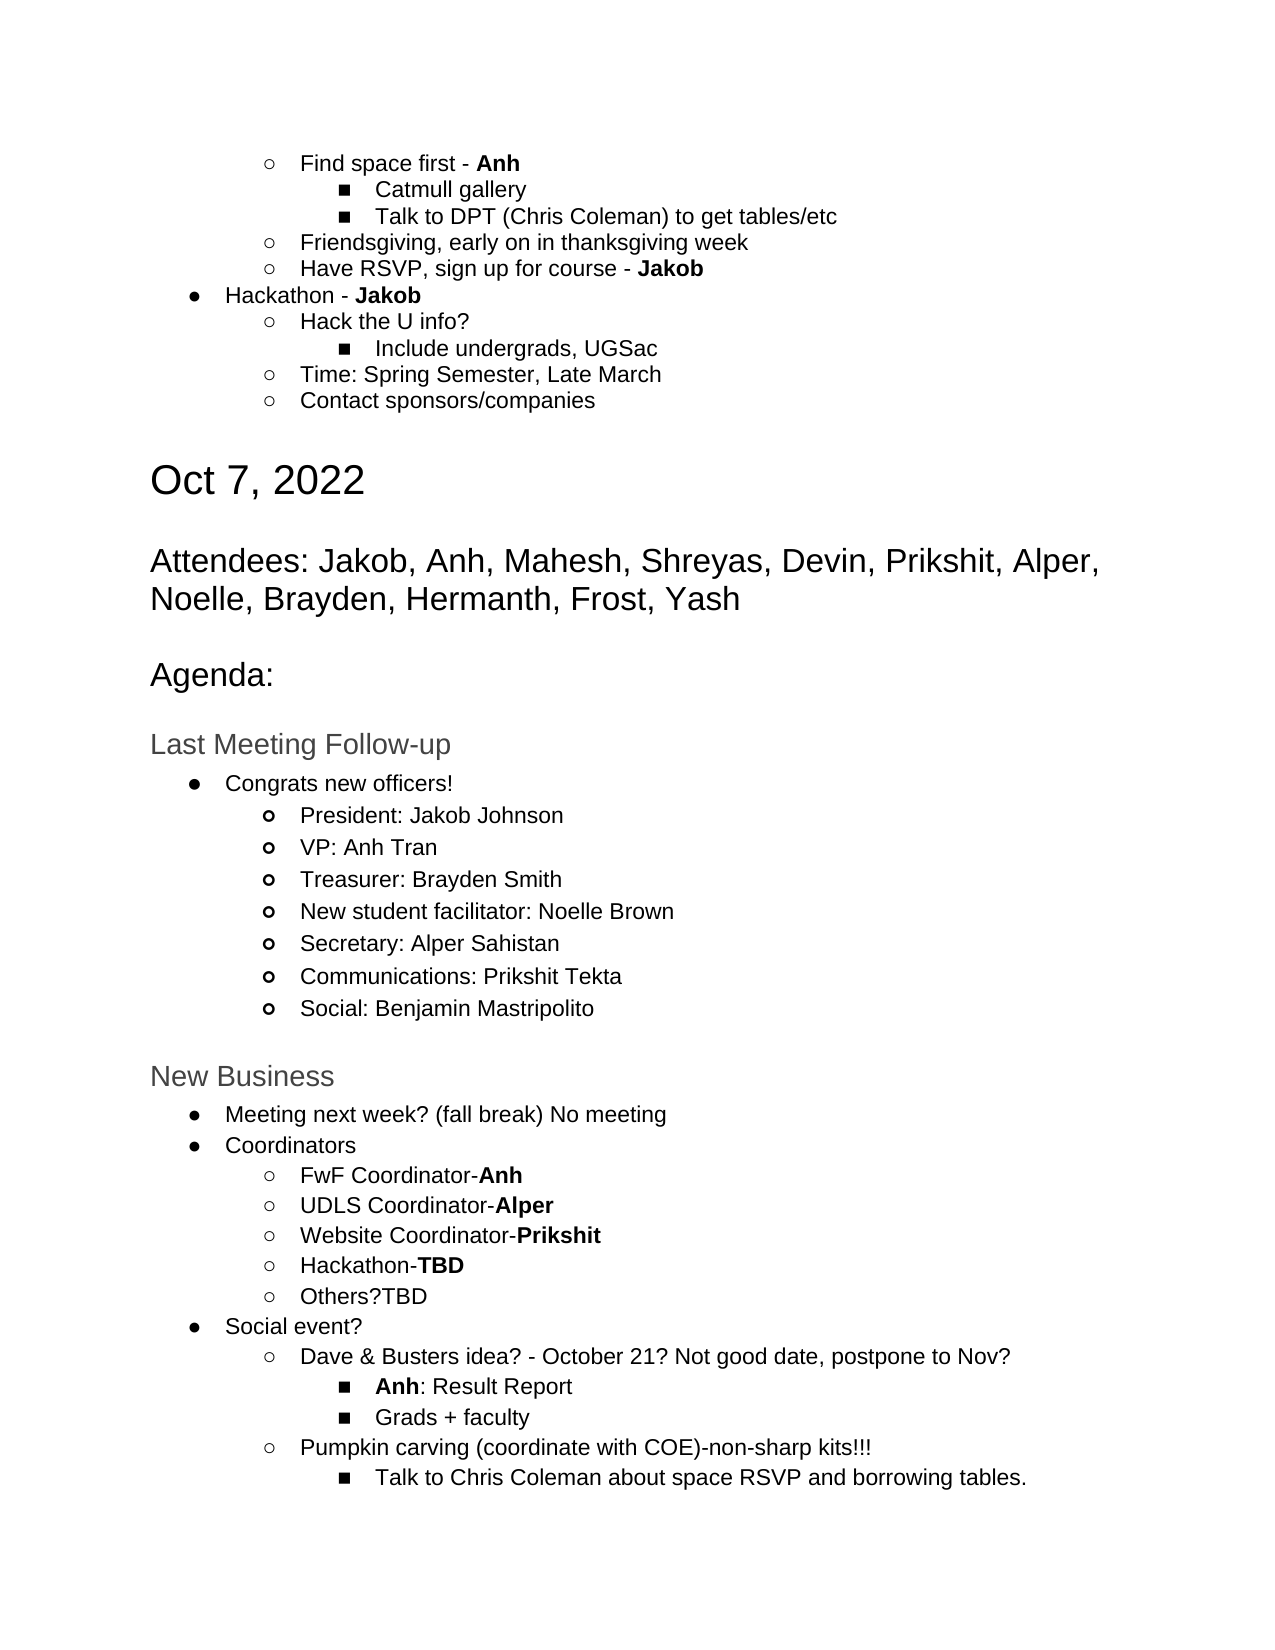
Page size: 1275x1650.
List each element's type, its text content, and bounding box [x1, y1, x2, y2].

list Find space first - Anh [262, 150, 1125, 176]
list Catmull gallery [337, 176, 1125, 203]
list Talk to Chris Coleman about space RSVP and borrowing tables. [337, 1464, 1125, 1490]
subtitle New Business [150, 1059, 1125, 1093]
list Communications: Prikshit Tekta [262, 962, 1125, 990]
list President: Jakob Johnson [262, 801, 1125, 829]
subtitle Attendees: Jakob, Anh, Mahesh, Shreyas, Devin, Prikshit, Alper, Noelle, Brayden, Hermanth, Frost, Yash [150, 541, 1125, 617]
list Grads + faculty [337, 1403, 1125, 1430]
list Social event? [187, 1313, 1125, 1339]
subtitle Agenda: [150, 655, 1125, 693]
list UDLS Coordinator-Alper [262, 1192, 1125, 1218]
list Have RSVP, sign up for course - Jakob [262, 255, 1125, 282]
list Pumpkin carving (coordinate with COE)-non-sharp kits!!! [262, 1434, 1125, 1460]
list FwF Coordinator-Anh [262, 1162, 1125, 1188]
list Meeting next week? (fall break) No meeting [187, 1101, 1125, 1128]
list Talk to DPT (Chris Coleman) to get tables/etc [337, 203, 1125, 229]
list Include undergrads, UGSac [337, 334, 1125, 361]
list Hack the U info? [262, 308, 1125, 334]
list Time: Spring Semester, Late March [262, 361, 1125, 387]
list Anh: Result Report [337, 1373, 1125, 1399]
list New student facilitator: Noelle Brown [262, 897, 1125, 925]
list Contact sponsors/companies [262, 387, 1125, 413]
subtitle Oct 7, 2022 [150, 455, 1125, 503]
list Others?TBD [262, 1283, 1125, 1309]
list VP: Anh Tran [262, 833, 1125, 861]
list Congrats new officers! [187, 769, 1125, 797]
list Dave & Busters idea? - October 21? Not good date, postpone to Nov? [262, 1343, 1125, 1369]
list Friendsgiving, early on in thanksgiving week [262, 229, 1125, 255]
list Website Coordinator-Prikshit [262, 1222, 1125, 1248]
list Coordinators [187, 1132, 1125, 1158]
list Hackathon - Jakob [187, 282, 1125, 308]
list Social: Benjamin Mastripolito [262, 994, 1125, 1022]
list Treasurer: Brayden Smith [262, 865, 1125, 893]
list Hackathon-TBD [262, 1252, 1125, 1279]
subtitle Last Meeting Follow-up [150, 727, 1125, 760]
list Secretary: Alper Sahistan [262, 929, 1125, 958]
